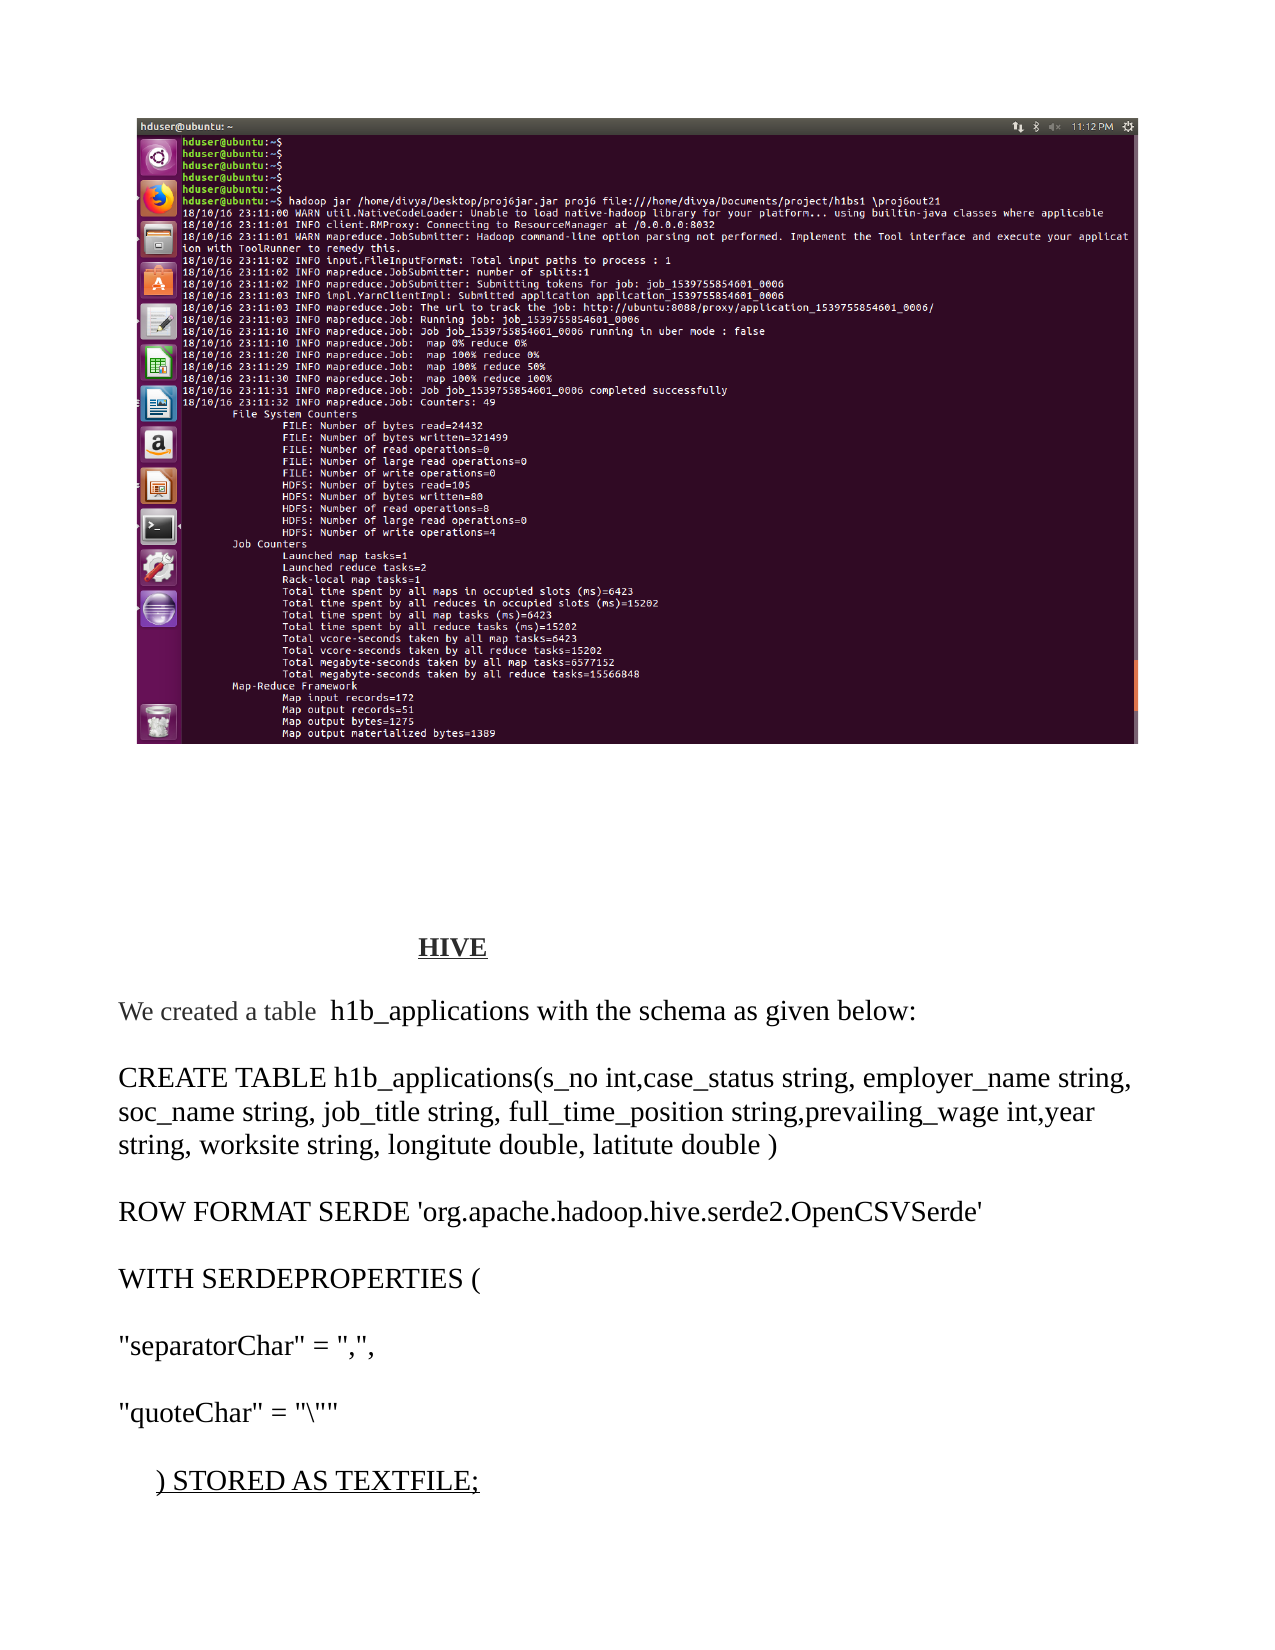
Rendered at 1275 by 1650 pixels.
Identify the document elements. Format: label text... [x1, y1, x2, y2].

text "separatorChar" = ",", [118, 1328, 1157, 1362]
text HIVE [156, 931, 1157, 962]
text We created a table h1b_applications with the schema as given below: [118, 993, 1157, 1027]
text ROW FORMAT SERDE 'org.apache.hadoop.hive.serde2.OpenCSVSerde' [118, 1194, 1157, 1228]
text ) STORED AS TEXTFILE; [156, 1463, 1157, 1496]
picture [136, 118, 1139, 744]
text CREATE TABLE h1b_applications(s_no int,case_status string, employer_name string, soc_name string, job_title string, full_time_position string,prevailing_wage int,year string, worksite string, longitute double, latitute double ) [118, 1060, 1157, 1161]
text WITH SERDEPROPERTIES ( [118, 1261, 1157, 1295]
text "quoteChar" = "\"" [118, 1396, 1157, 1429]
